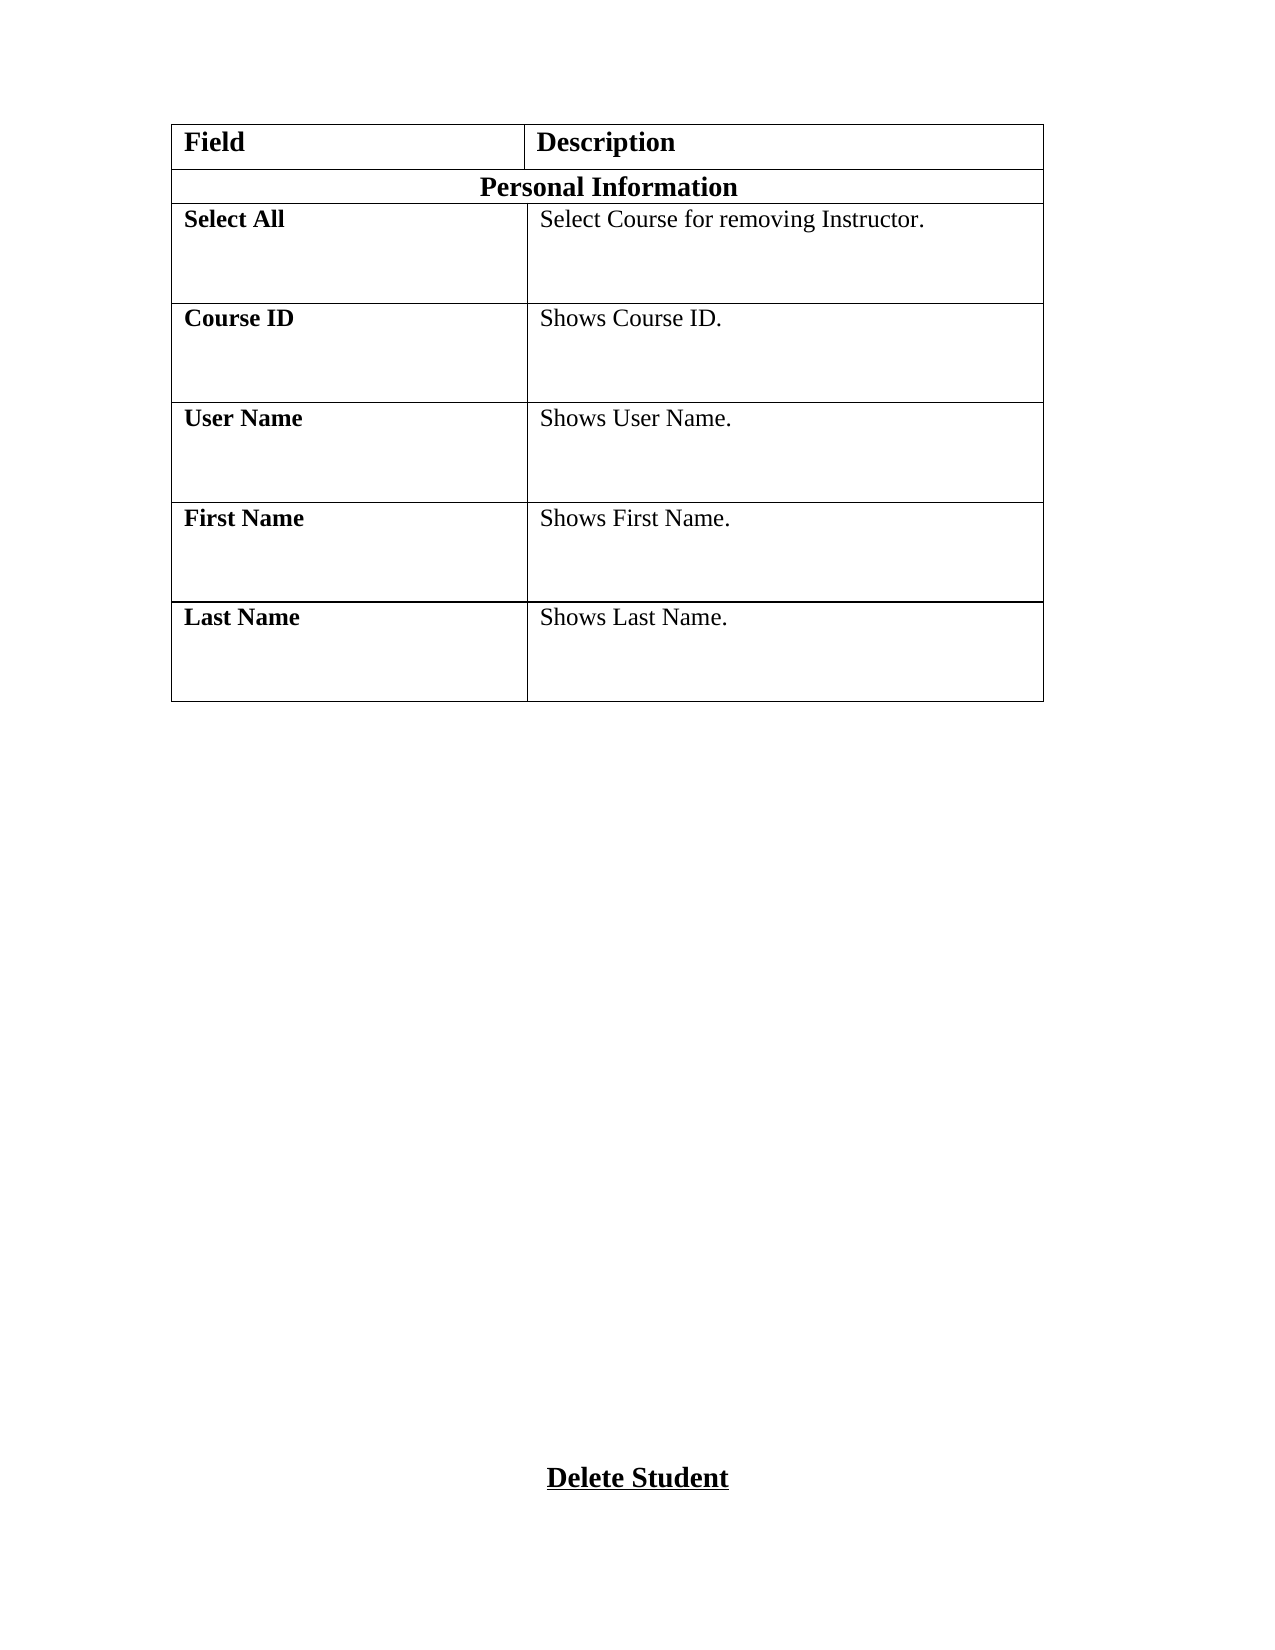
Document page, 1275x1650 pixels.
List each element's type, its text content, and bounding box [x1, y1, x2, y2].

text Delete Student [75, 1460, 1200, 1493]
table_cell Shows Course ID. [528, 304, 1043, 402]
table_header Field [172, 125, 524, 169]
table_cell First Name [172, 503, 527, 601]
table_cell Shows Last Name. [528, 603, 1043, 701]
table_cell Shows User Name. [528, 403, 1043, 502]
table_cell Course ID [172, 304, 527, 402]
table_cell User Name [172, 403, 527, 502]
table_cell Shows First Name. [528, 503, 1043, 601]
table_header Description [525, 125, 1043, 169]
table_cell Select All [172, 204, 527, 302]
table_cell Last Name [172, 603, 527, 701]
table_cell Select Course for removing Instructor. [528, 204, 1043, 302]
table_cell Personal Information [172, 170, 1043, 203]
